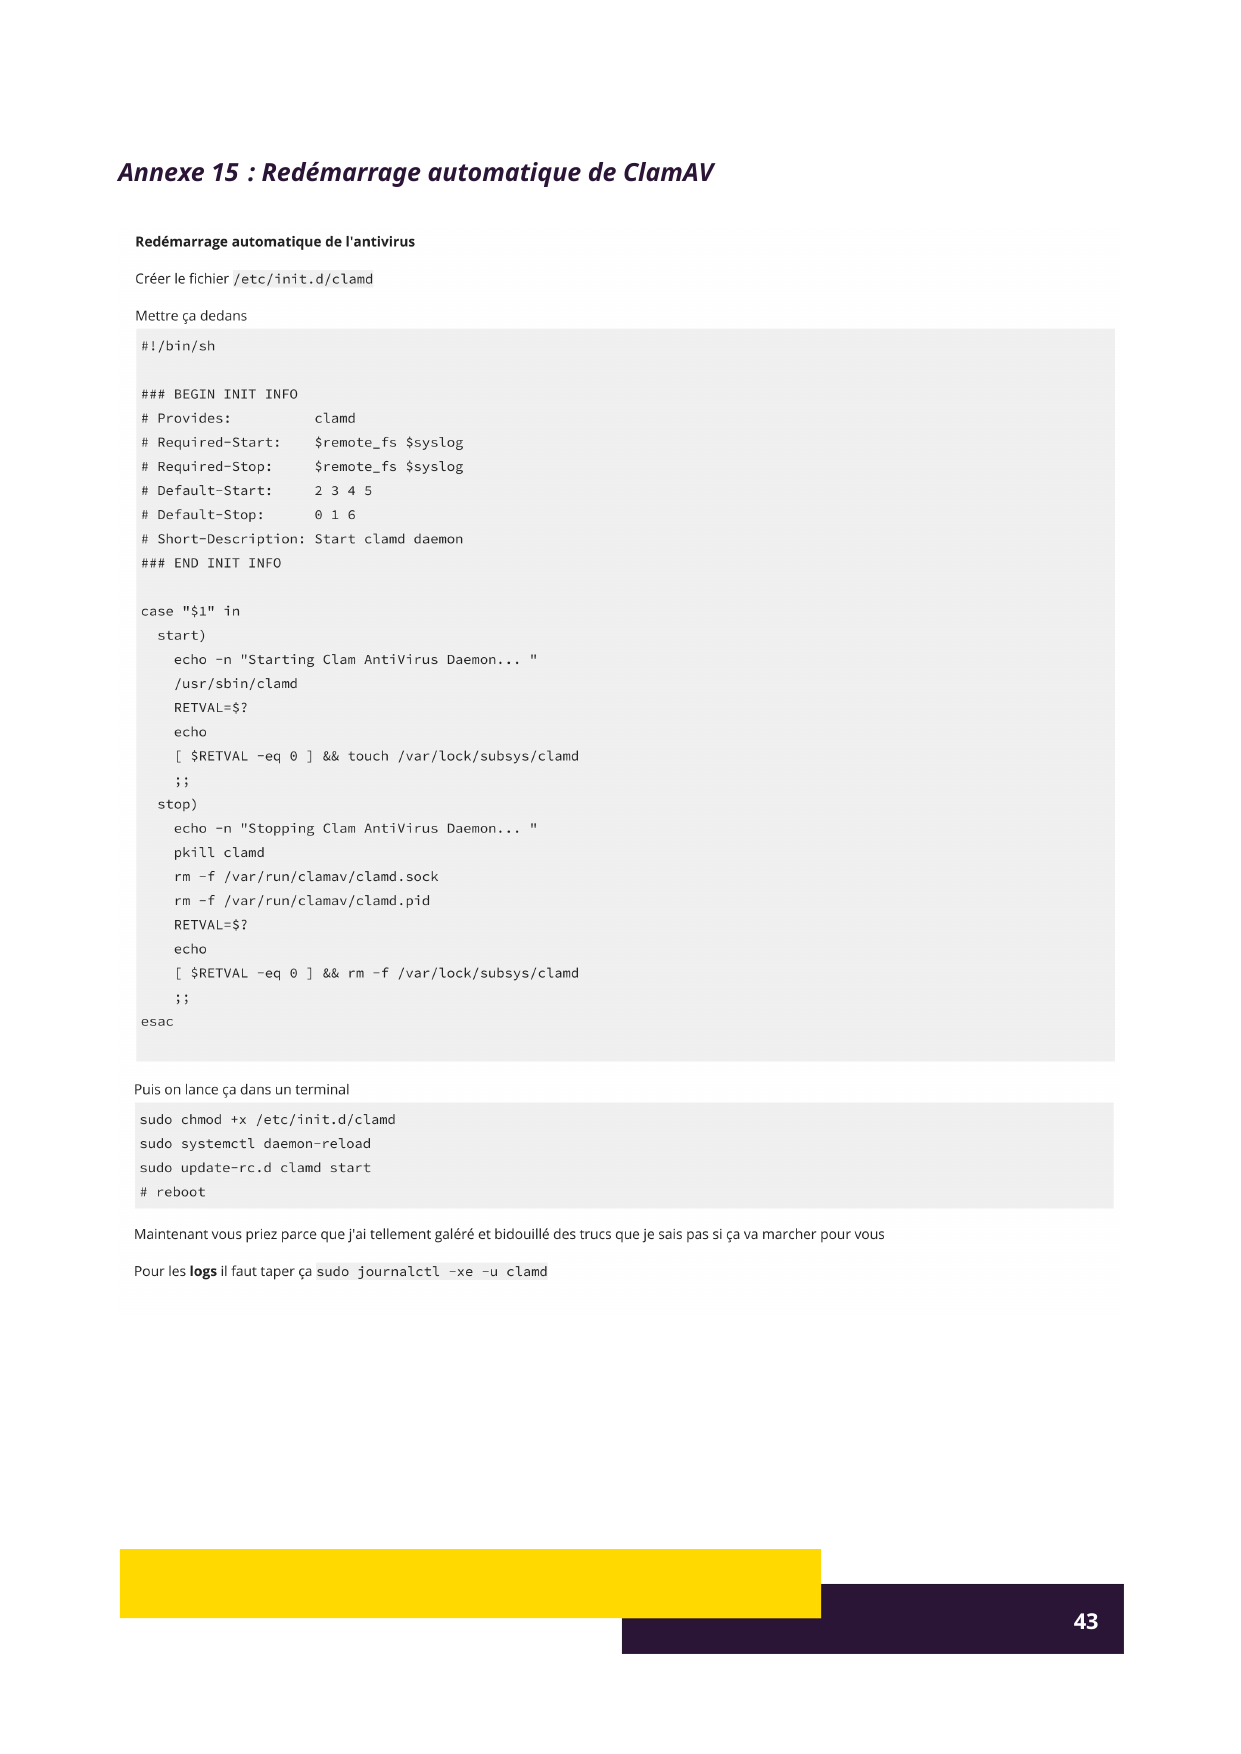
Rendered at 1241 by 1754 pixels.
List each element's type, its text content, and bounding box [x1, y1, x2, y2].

subtitle Annexe 15 : Redémarrage automatique de ClamAV [118, 153, 1122, 189]
picture [119, 1549, 1124, 1654]
picture [118, 226, 1123, 1315]
